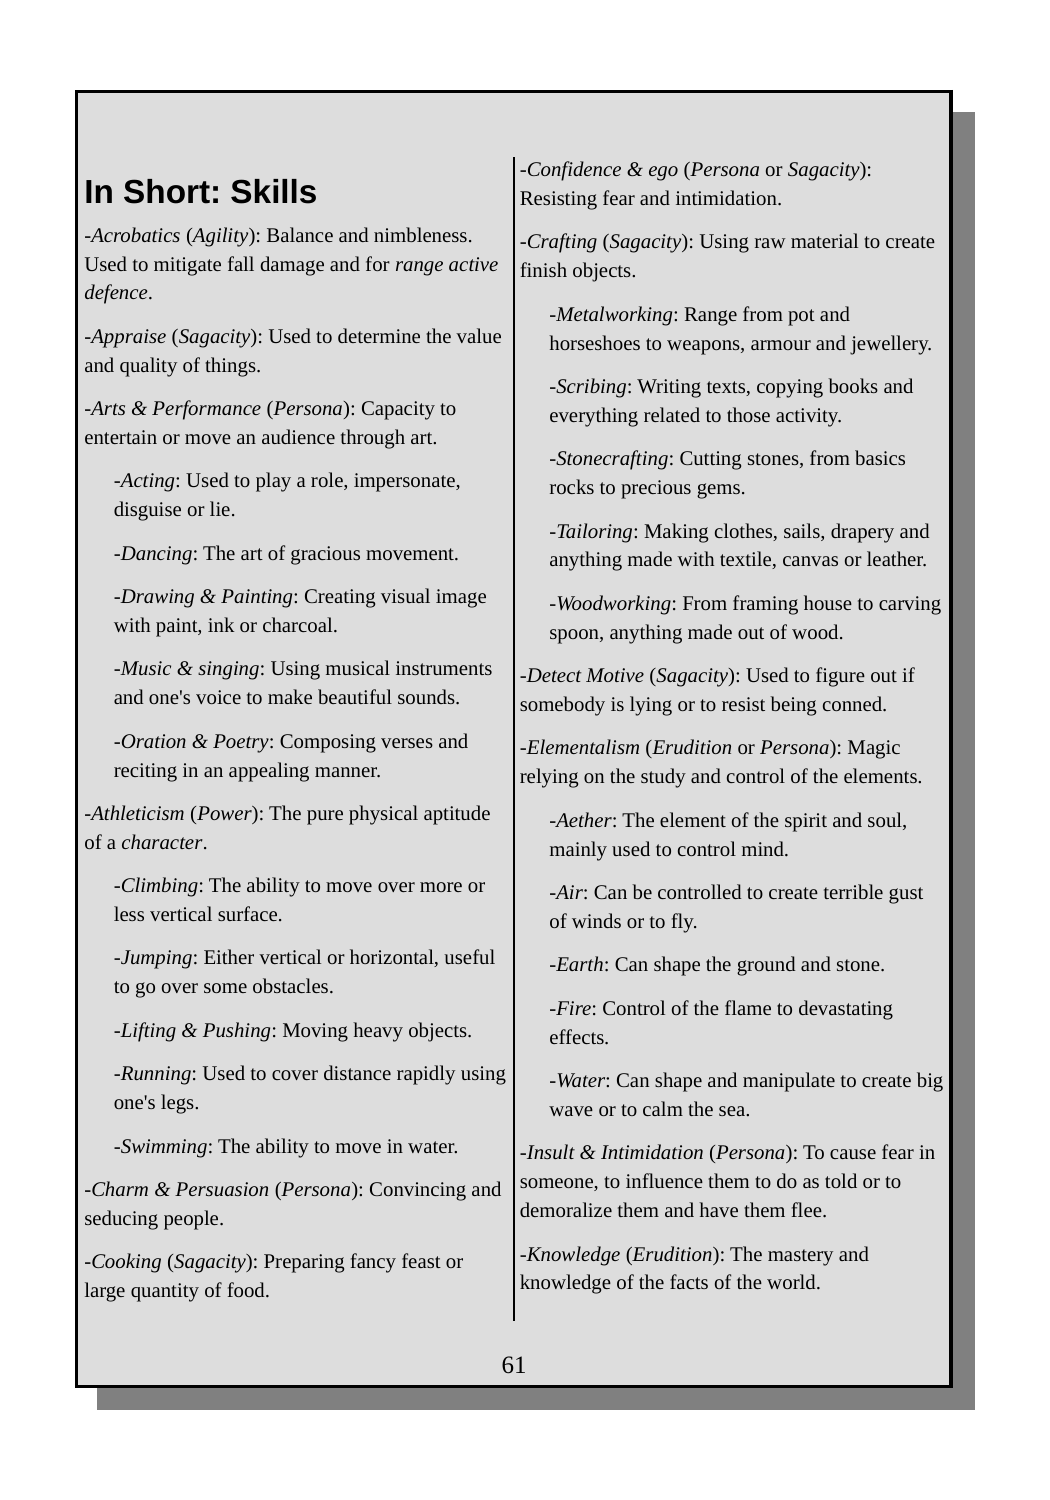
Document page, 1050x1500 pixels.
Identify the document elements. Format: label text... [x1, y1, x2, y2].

text -Insult & Intimidation (Persona): To cause fear in someone, to influence them to do as told or to demoralize them and have them flee. [519, 1140, 943, 1222]
text -Detect Motive (Sagacity): Used to figure out if somebody is lying or to resist being conned. [519, 663, 943, 716]
text -Scribing: Writing texts, copying books and everything related to those activity. [549, 374, 943, 427]
text -Earth: Can shape the ground and stone. [549, 952, 943, 976]
text -Drawing & Painting: Creating visual image with paint, ink or charcoal. [113, 584, 508, 637]
text -Athleticism (Power): The pure physical aptitude of a character. [84, 801, 508, 854]
text -Dancing: The art of gracious movement. [113, 541, 508, 565]
text -Lifting & Pushing: Moving heavy objects. [113, 1018, 508, 1042]
text -Metalworking: Range from pot and horseshoes to weapons, armour and jewellery. [549, 302, 943, 354]
text -Climbing: The ability to move over more or less vertical surface. [113, 873, 508, 926]
text -Charm & Persuasion (Persona): Convincing and seducing people. [84, 1177, 508, 1230]
text -Stonecrafting: Cutting stones, from basics rocks to precious gems. [549, 446, 943, 499]
text -Woodworking: From framing house to carving spoon, anything made out of wood. [549, 591, 943, 644]
text -Cooking (Sagacity): Preparing fancy feast or large quantity of food. [84, 1249, 508, 1302]
text -Crafting (Sagacity): Using raw material to create finish objects. [519, 229, 943, 282]
text -Music & singing: Using musical instruments and one's voice to make beautiful sounds. [113, 656, 508, 709]
text -Aether: The element of the spirit and soul, mainly used to control mind. [549, 808, 943, 861]
text -Knowledge (Erudition): The mastery and knowledge of the facts of the world. [519, 1241, 943, 1294]
text -Fire: Control of the flame to devastating effects. [549, 996, 943, 1049]
text -Acting: Used to play a role, impersonate, disguise or lie. [113, 468, 508, 521]
subtitle In Short: Skills [84, 172, 508, 210]
text -Jumping: Either vertical or horizontal, useful to go over some obstacles. [113, 946, 508, 998]
text -Oration & Poetry: Composing verses and reciting in an appealing manner. [113, 729, 508, 782]
text -Elementalism (Erudition or Persona): Magic relying on the study and control of the elements. [519, 735, 943, 788]
text -Running: Used to cover distance rapidly using one's legs. [113, 1061, 508, 1114]
text -Swimming: The ability to move in water. [113, 1133, 508, 1158]
text -Confidence & ego (Persona or Sagacity): Resisting fear and intimidation. [519, 157, 943, 210]
text -Tailoring: Making clothes, sails, drapery and anything made with textile, canvas or leather. [549, 518, 943, 571]
text -Air: Can be controlled to create terrible gust of winds or to fly. [549, 880, 943, 933]
text -Water: Can shape and manipulate to create big wave or to calm the sea. [549, 1068, 943, 1121]
text -Acrobatics (Agility): Balance and nimbleness. Used to mitigate fall damage and for range active defence. [84, 223, 508, 304]
text -Arts & Performance (Persona): Capacity to entertain or move an audience through art. [84, 396, 508, 449]
text -Appraise (Sagacity): Used to determine the value and quality of things. [84, 324, 508, 377]
